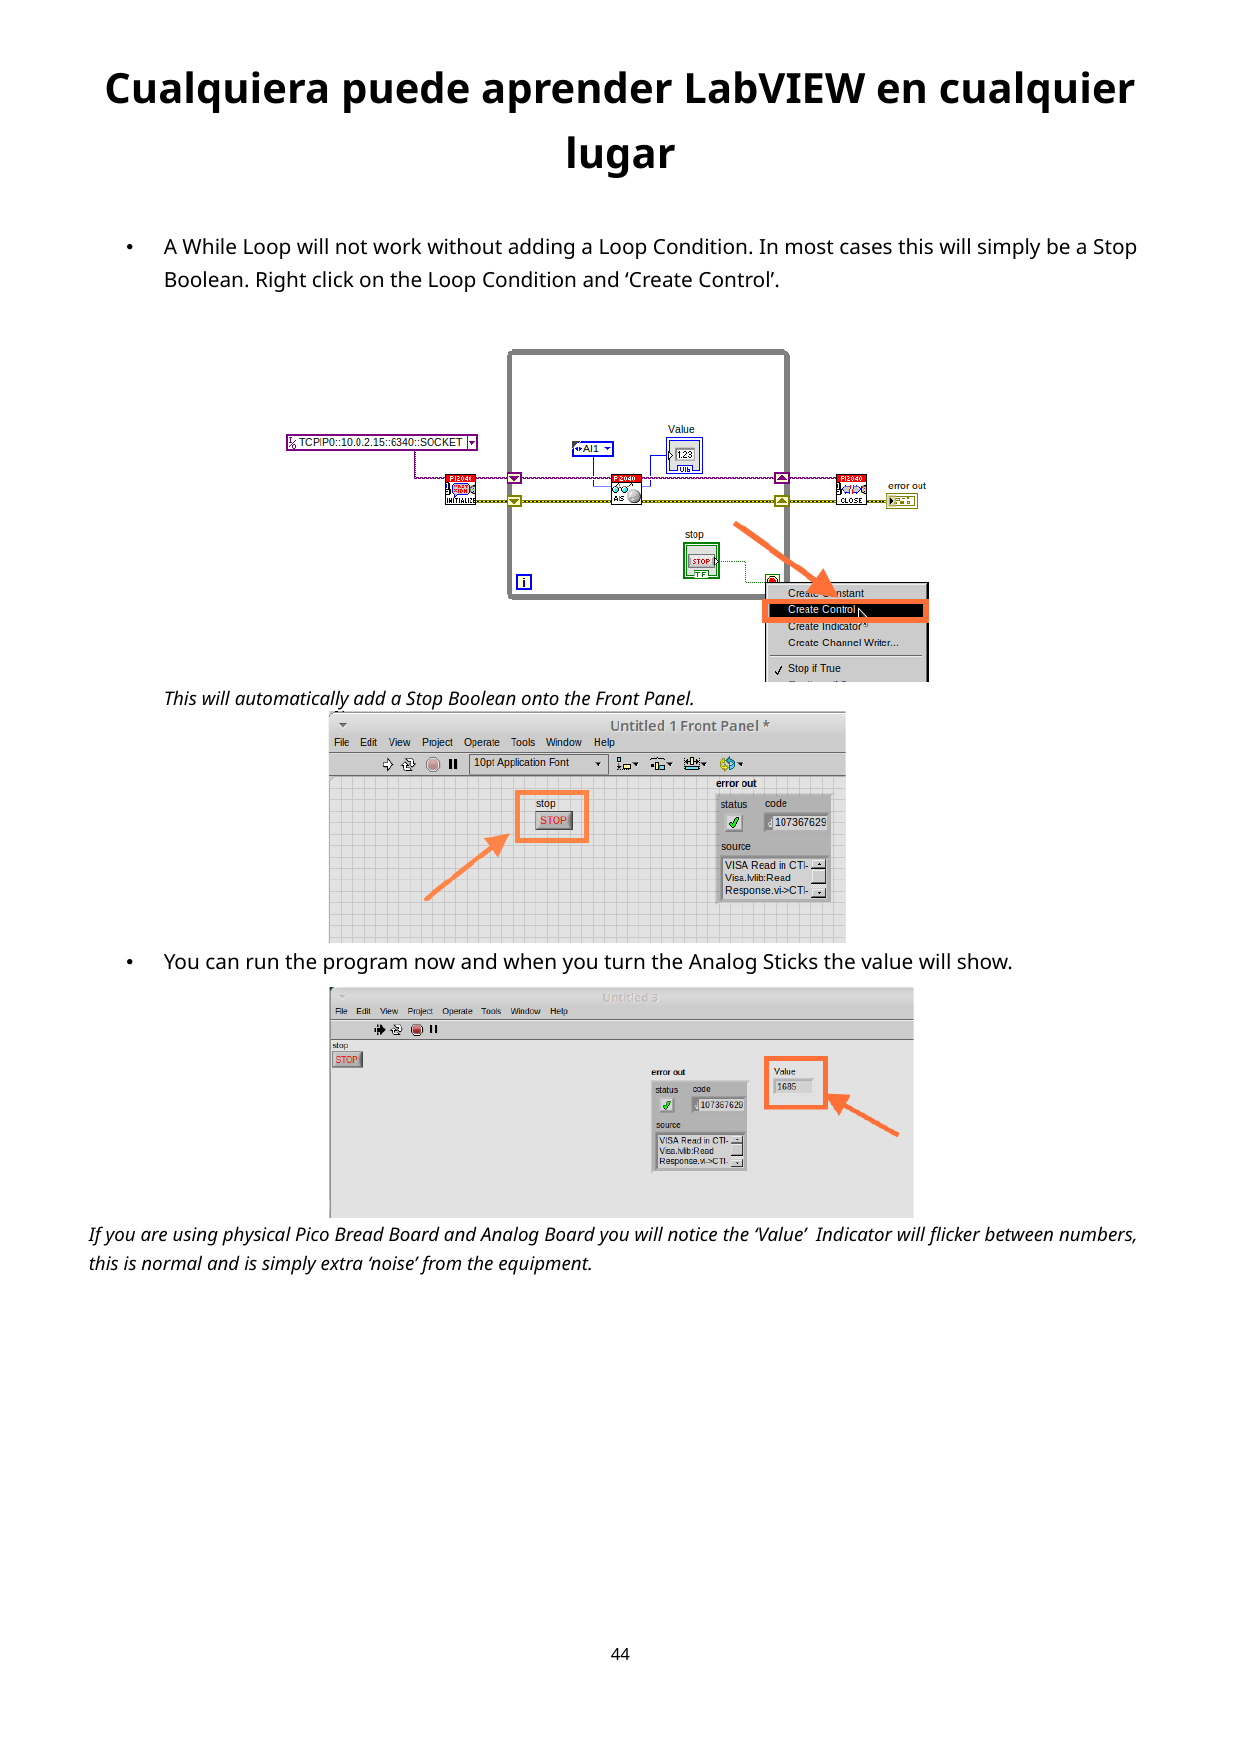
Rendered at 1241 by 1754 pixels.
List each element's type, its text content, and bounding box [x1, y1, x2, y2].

list This will automatically add a Stop Boolean onto the Front Panel. [126, 312, 1152, 711]
text If you are using physical Pico Bread Board and Analog Board you will notice the ‘Value’ Indicator will flicker between numbers, this is normal and is simply extra ‘noise’ from the equipment. [88, 994, 1152, 1276]
list A While Loop will not work without adding a Loop Condition. In most cases this will simply be a Stop Boolean. Right click on the Loop Condition and ‘Create Control’. [126, 232, 1152, 293]
list You can run the program now and when you turn the Analog Sticks the value will show. [126, 729, 1152, 975]
picture [328, 711, 846, 943]
picture [246, 330, 994, 682]
